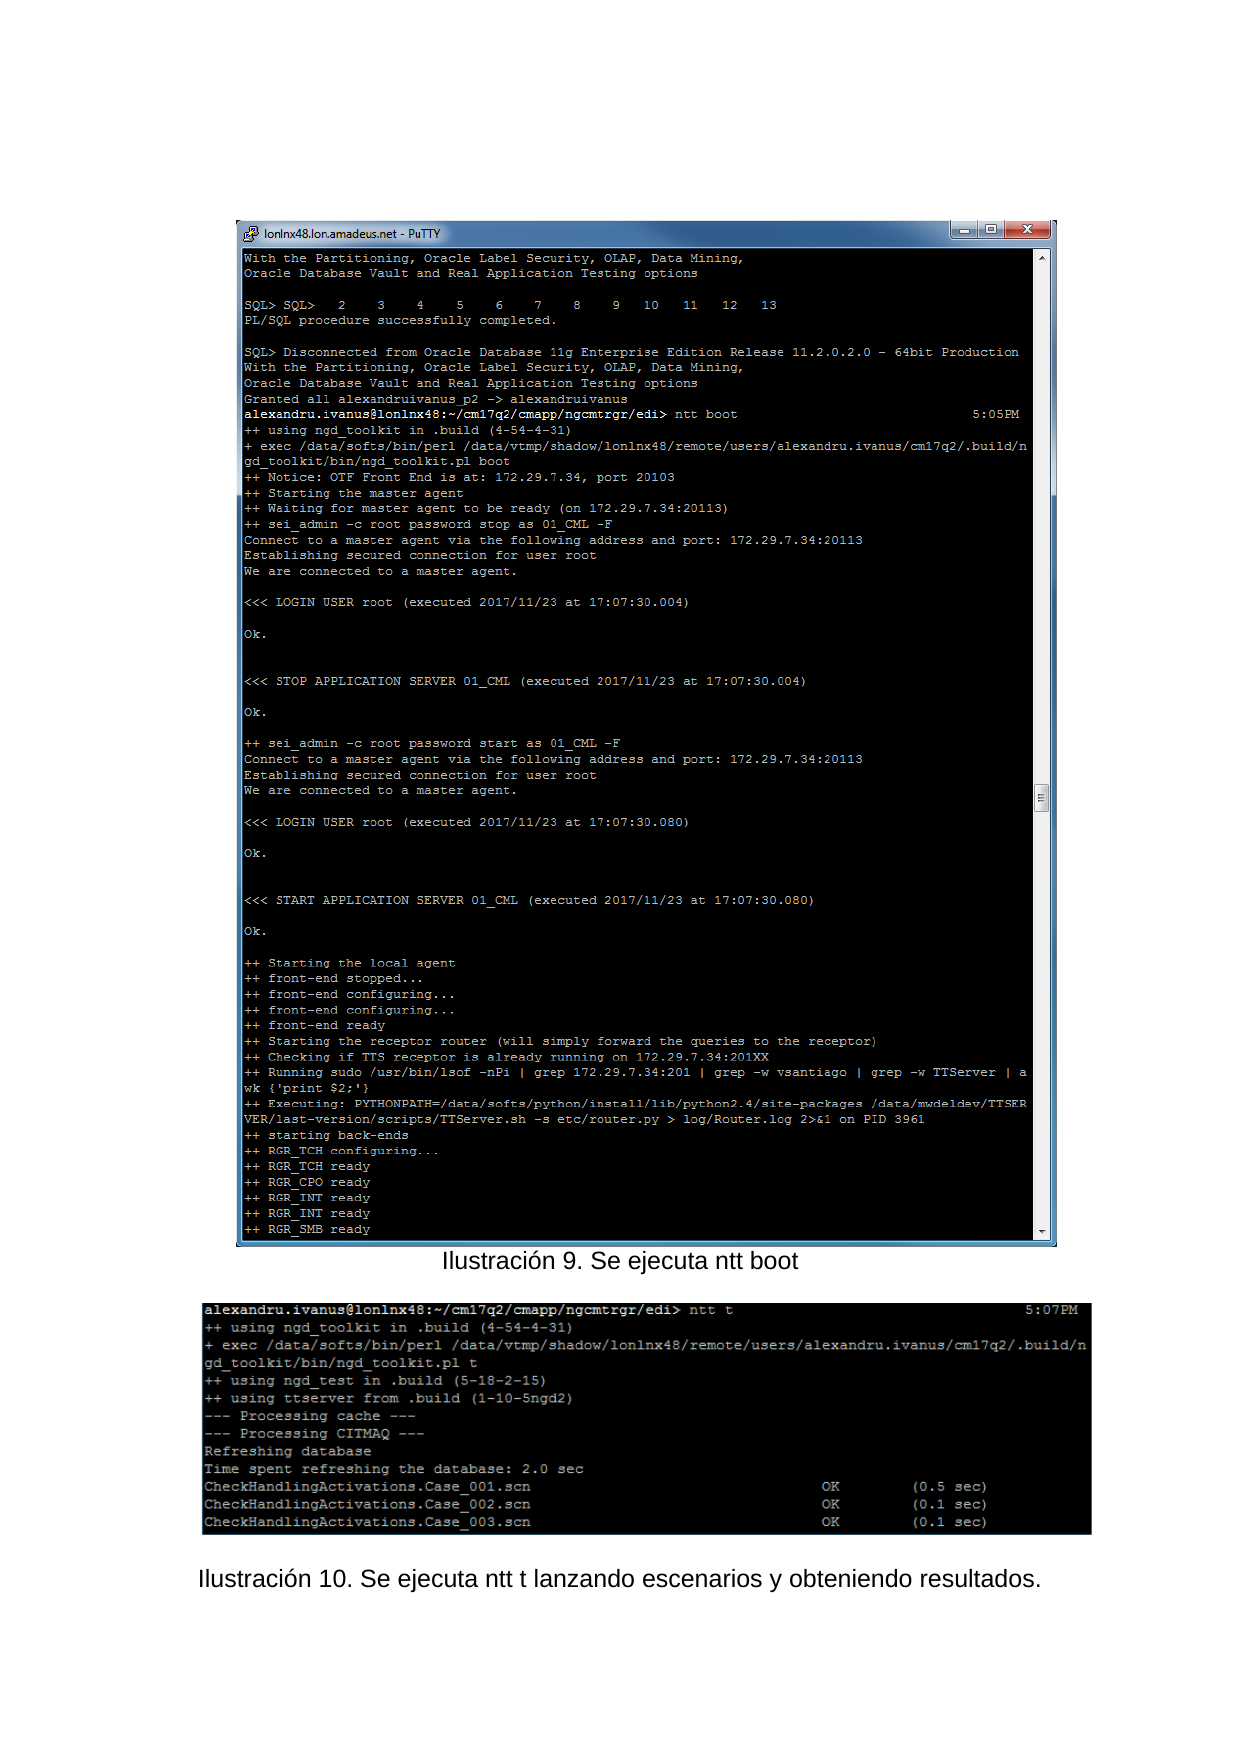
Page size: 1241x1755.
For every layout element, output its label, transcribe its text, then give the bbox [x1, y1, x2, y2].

text Ilustración 10. Se ejecuta ntt t lanzando escenarios y obteniendo resultados. [175, 1564, 1065, 1592]
text Ilustración 9. Se ejecuta ntt boot [175, 220, 1065, 1275]
picture [236, 220, 1057, 1247]
picture [201, 1303, 1092, 1535]
